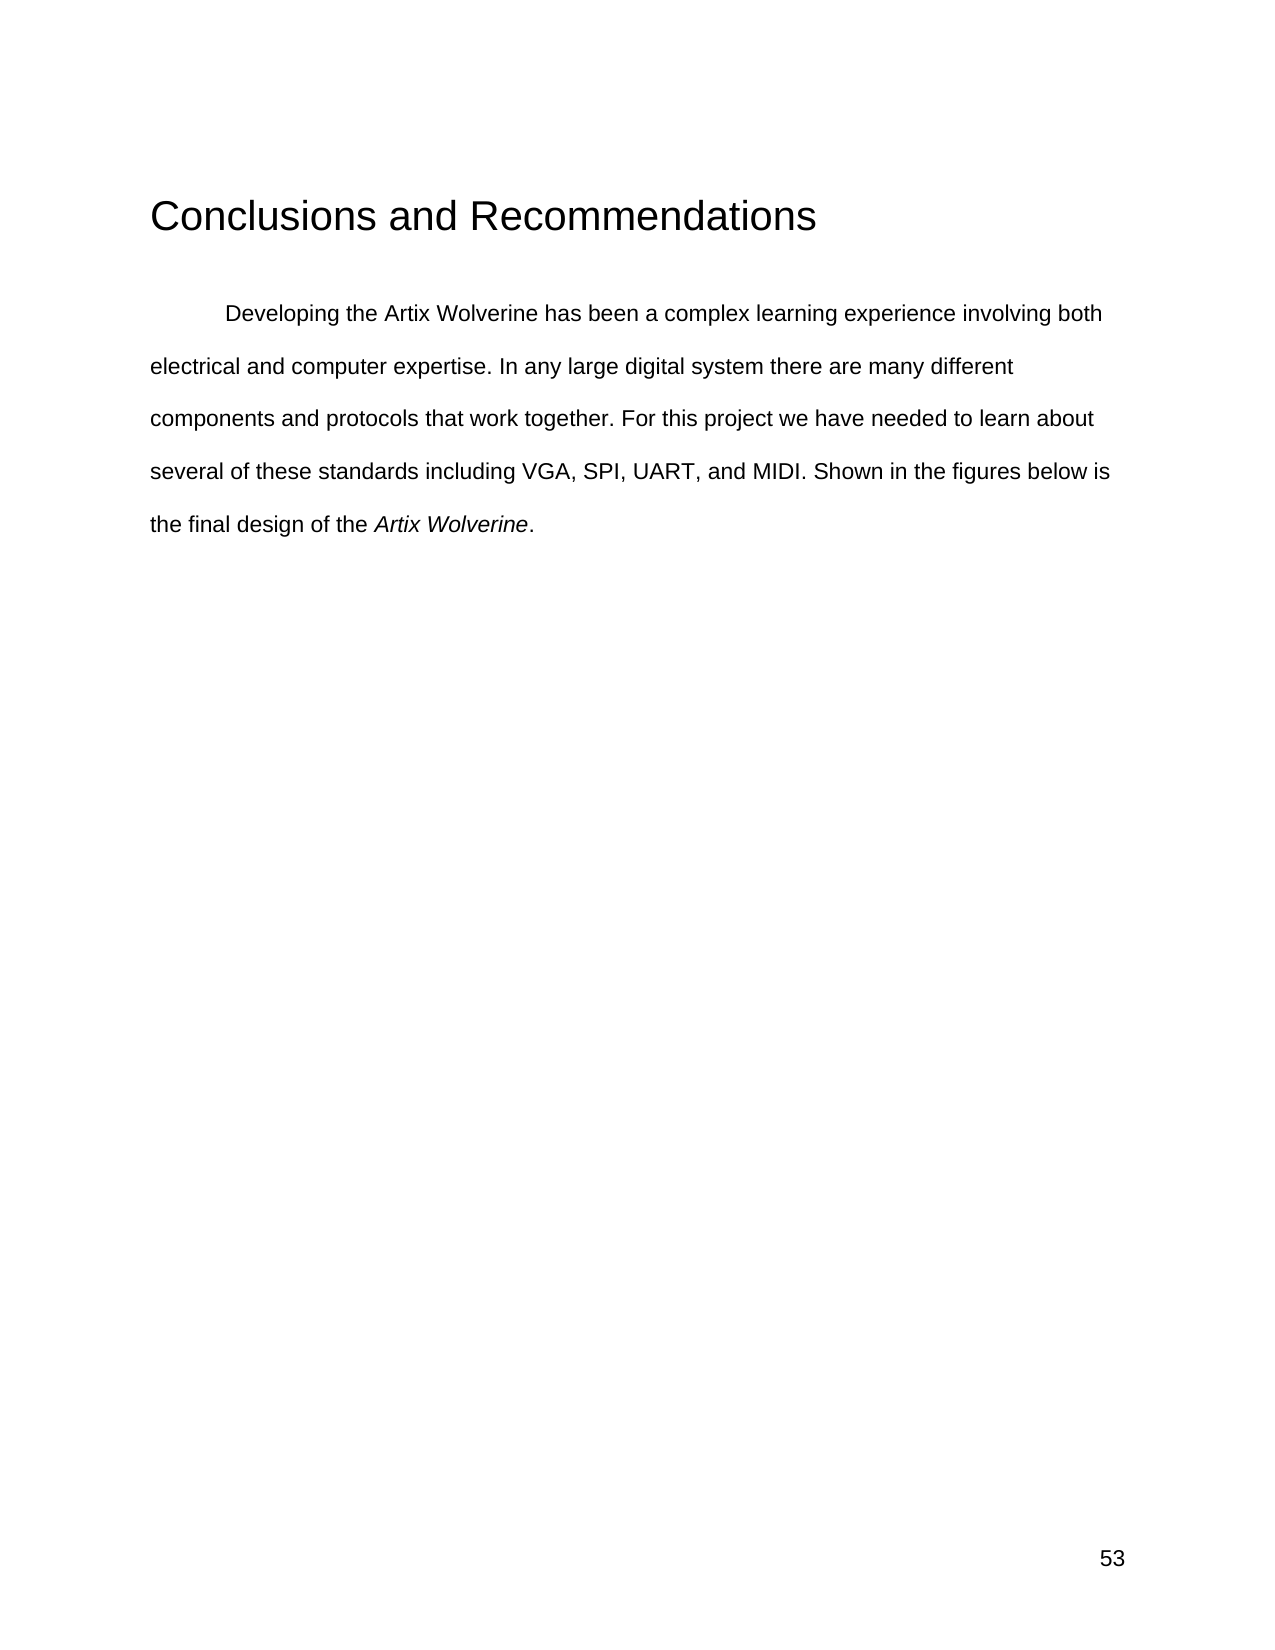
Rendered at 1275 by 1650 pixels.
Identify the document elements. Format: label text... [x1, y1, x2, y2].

text Developing the Artix Wolverine has been a complex learning experience involving both electrical and computer expertise. In any large digital system there are many different components and protocols that work together. For this project we have needed to learn about several of these standards including VGA, SPI, UART, and MIDI. Shown in the figures below is the final design of the Artix Wolverine. [150, 300, 1125, 537]
subtitle Conclusions and Recommendations [150, 192, 1125, 239]
